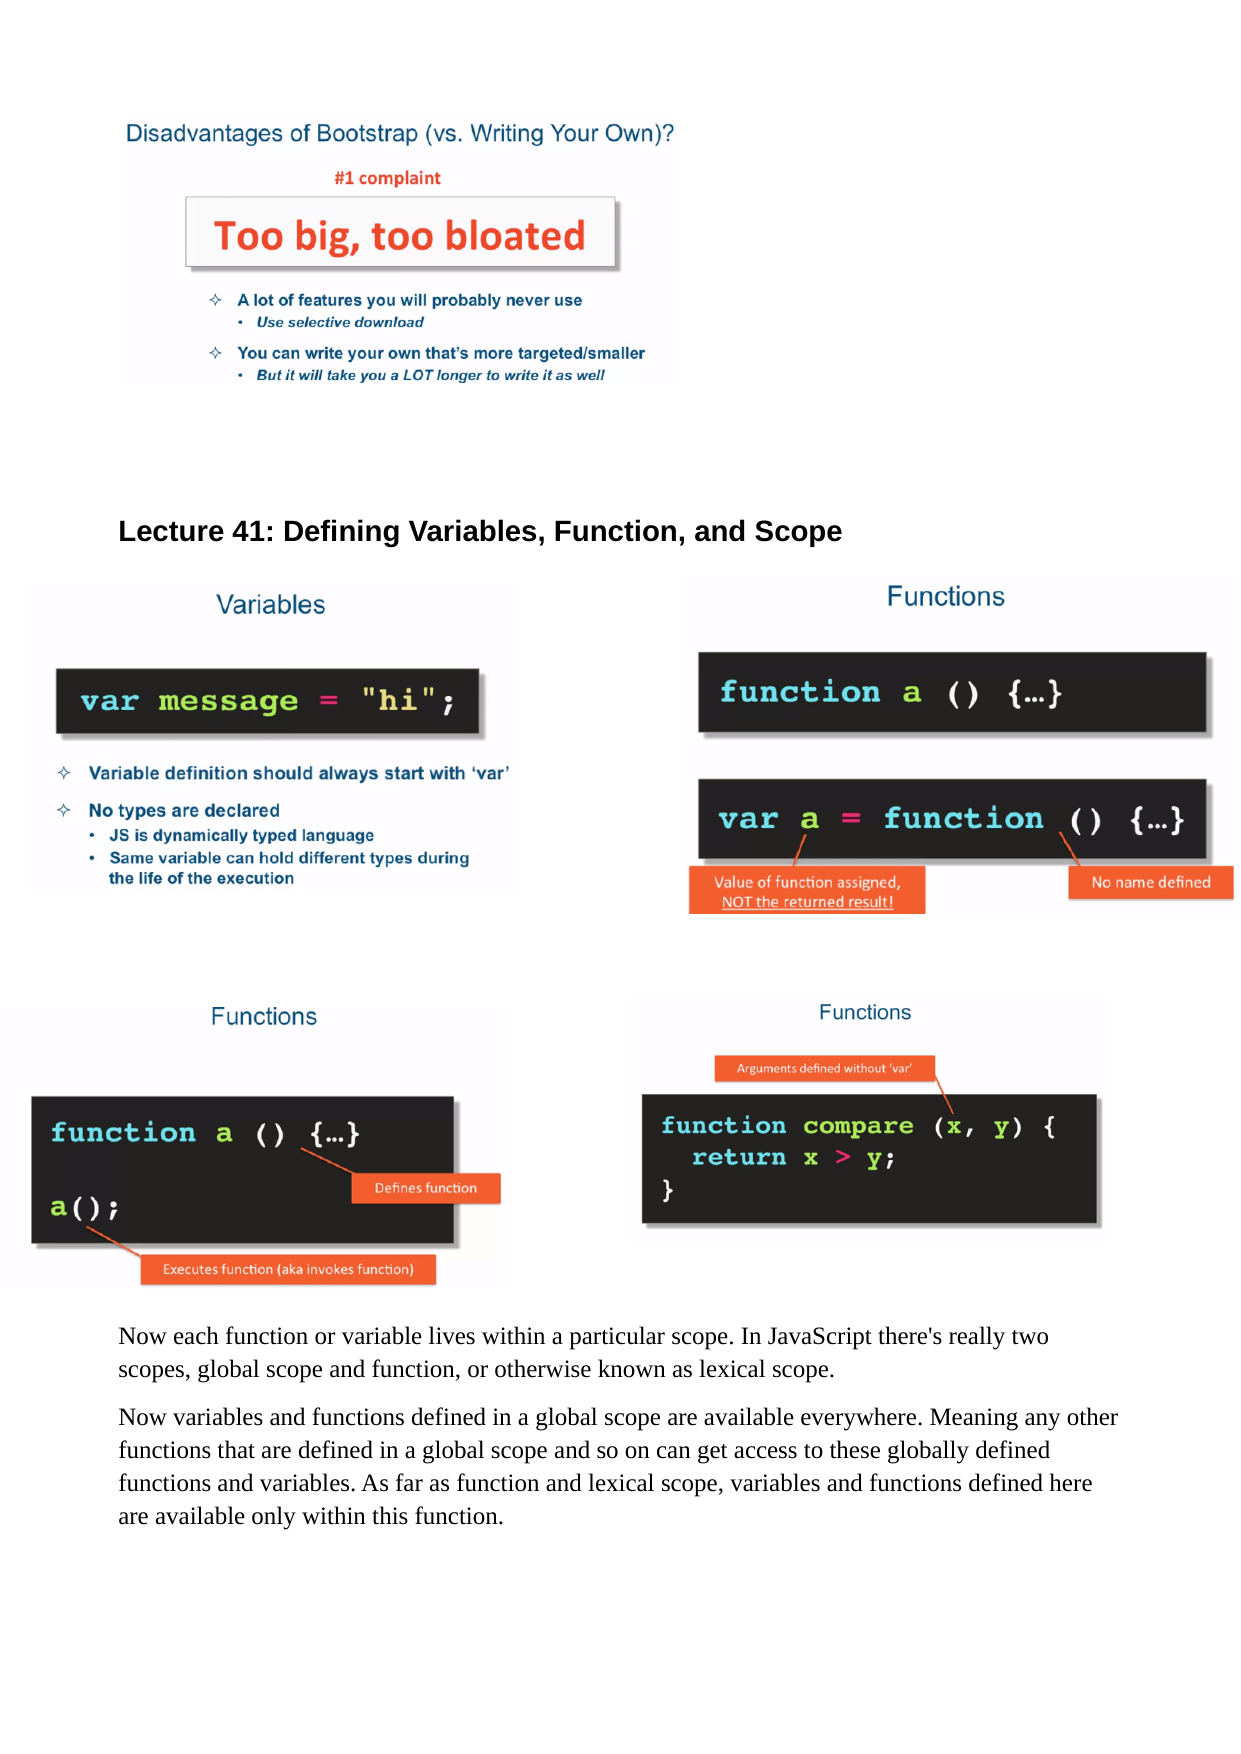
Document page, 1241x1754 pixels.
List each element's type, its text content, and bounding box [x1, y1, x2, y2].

text Now variables and functions defined in a global scope are available everywhere. Meaning any other functions that are defined in a global scope and so on can get access to these globally defined functions and variables. As far as function and lexical scope, variables and functions defined here are available only within this function. [118, 1402, 1122, 1530]
picture [0, 1007, 509, 1289]
picture [121, 118, 679, 383]
picture [685, 576, 1240, 914]
subtitle Lecture 41: Defining Variables, Function, and Scope [118, 513, 1122, 547]
picture [629, 996, 1108, 1245]
picture [26, 583, 519, 893]
text Now each function or variable lives within a particular scope. In JavaScript there's really two scopes, global scope and function, or otherwise known as lexical scope. [118, 1321, 1122, 1383]
